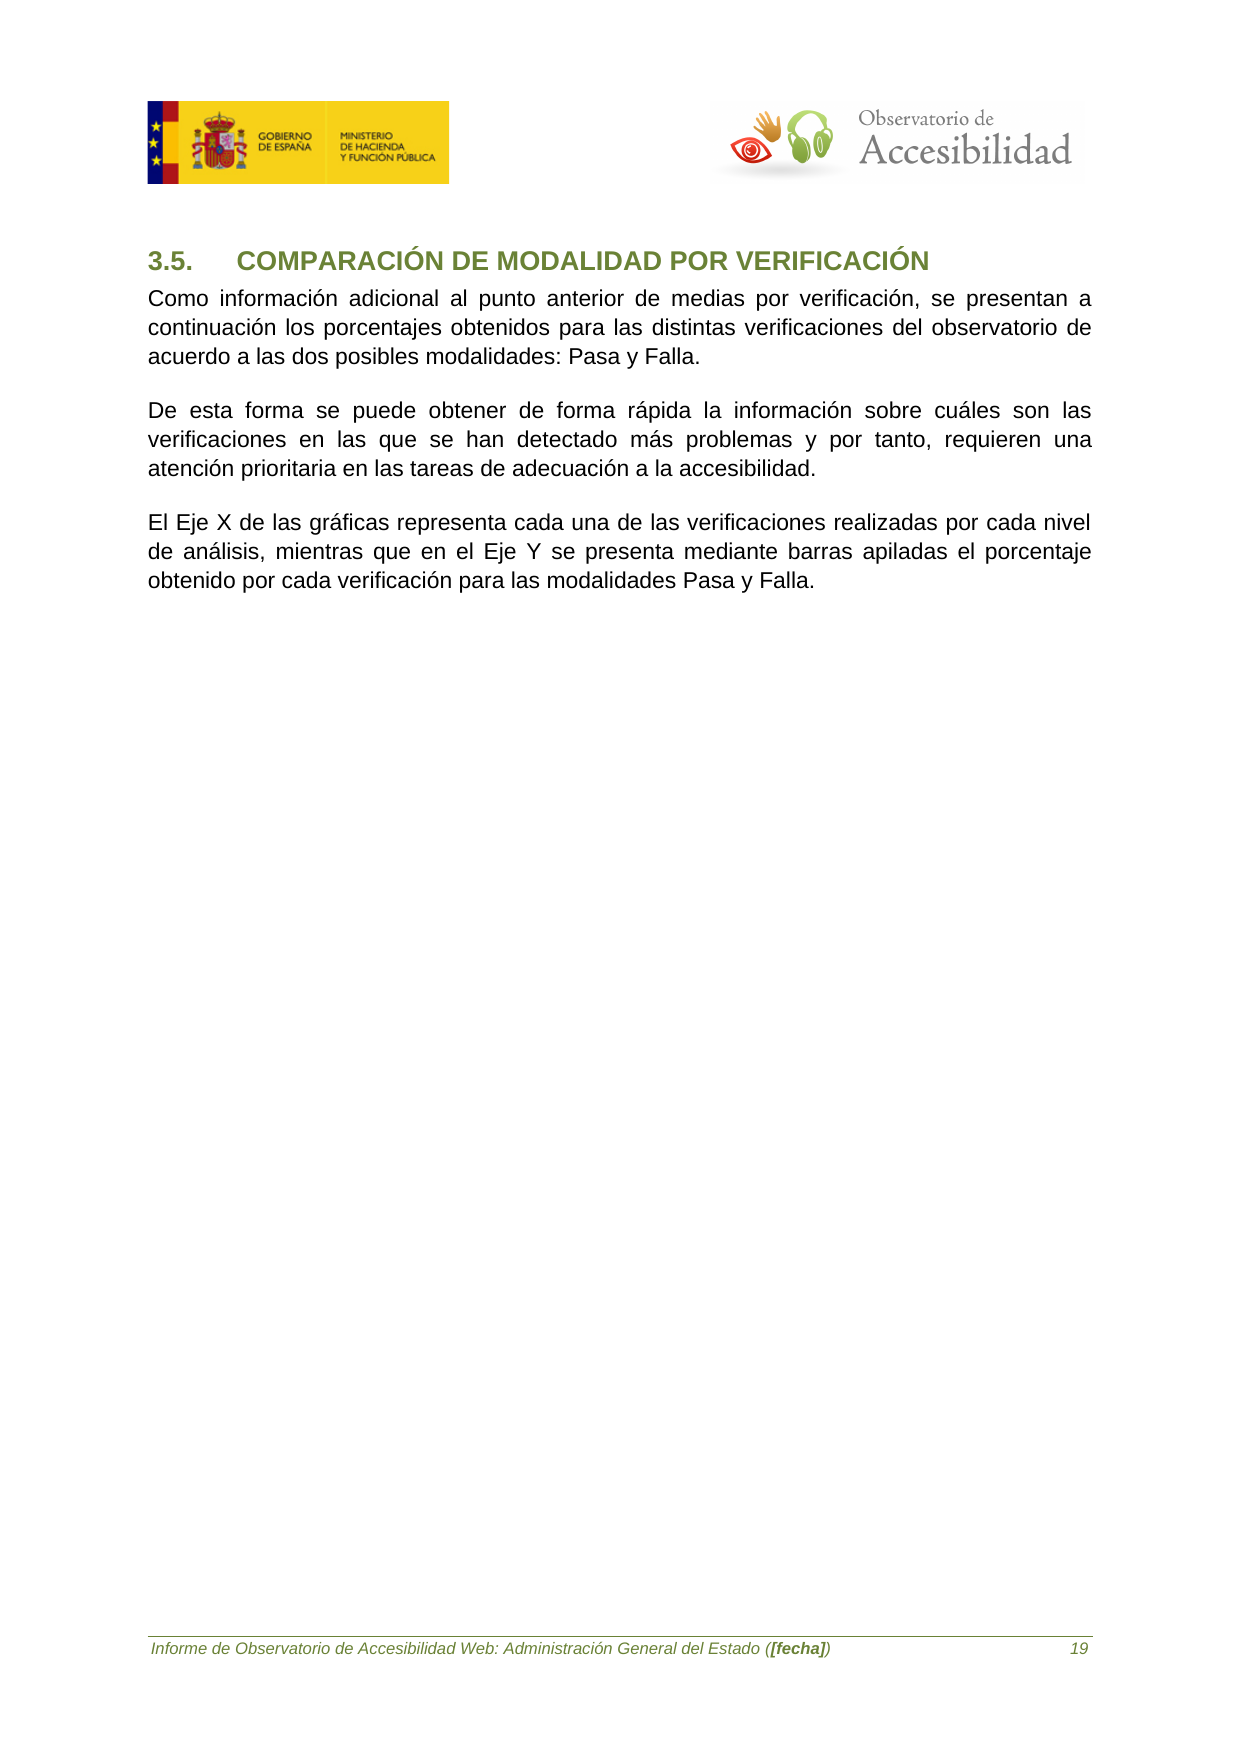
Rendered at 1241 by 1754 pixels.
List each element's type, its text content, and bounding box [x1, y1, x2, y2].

subtitle Comparación de Modalidad por Verificación [148, 245, 1092, 276]
text El Eje X de las gráficas representa cada una de las verificaciones realizadas por cada nivel de análisis, mientras que en el Eje Y se presenta mediante barras apiladas el porcentaje obtenido por cada verificación para las modalidades Pasa y Falla. [148, 509, 1092, 593]
text Como información adicional al punto anterior de medias por verificación, se presentan a continuación los porcentajes obtenidos para las distintas verificaciones del observatorio de acuerdo a las dos posibles modalidades: Pasa y Falla. [148, 285, 1092, 369]
text De esta forma se puede obtener de forma rápida la información sobre cuáles son las verificaciones en las que se han detectado más problemas y por tanto, requieren una atención prioritaria en las tareas de adecuación a la accesibilidad. [148, 397, 1092, 481]
picture [147, 101, 450, 184]
picture [710, 101, 1086, 184]
